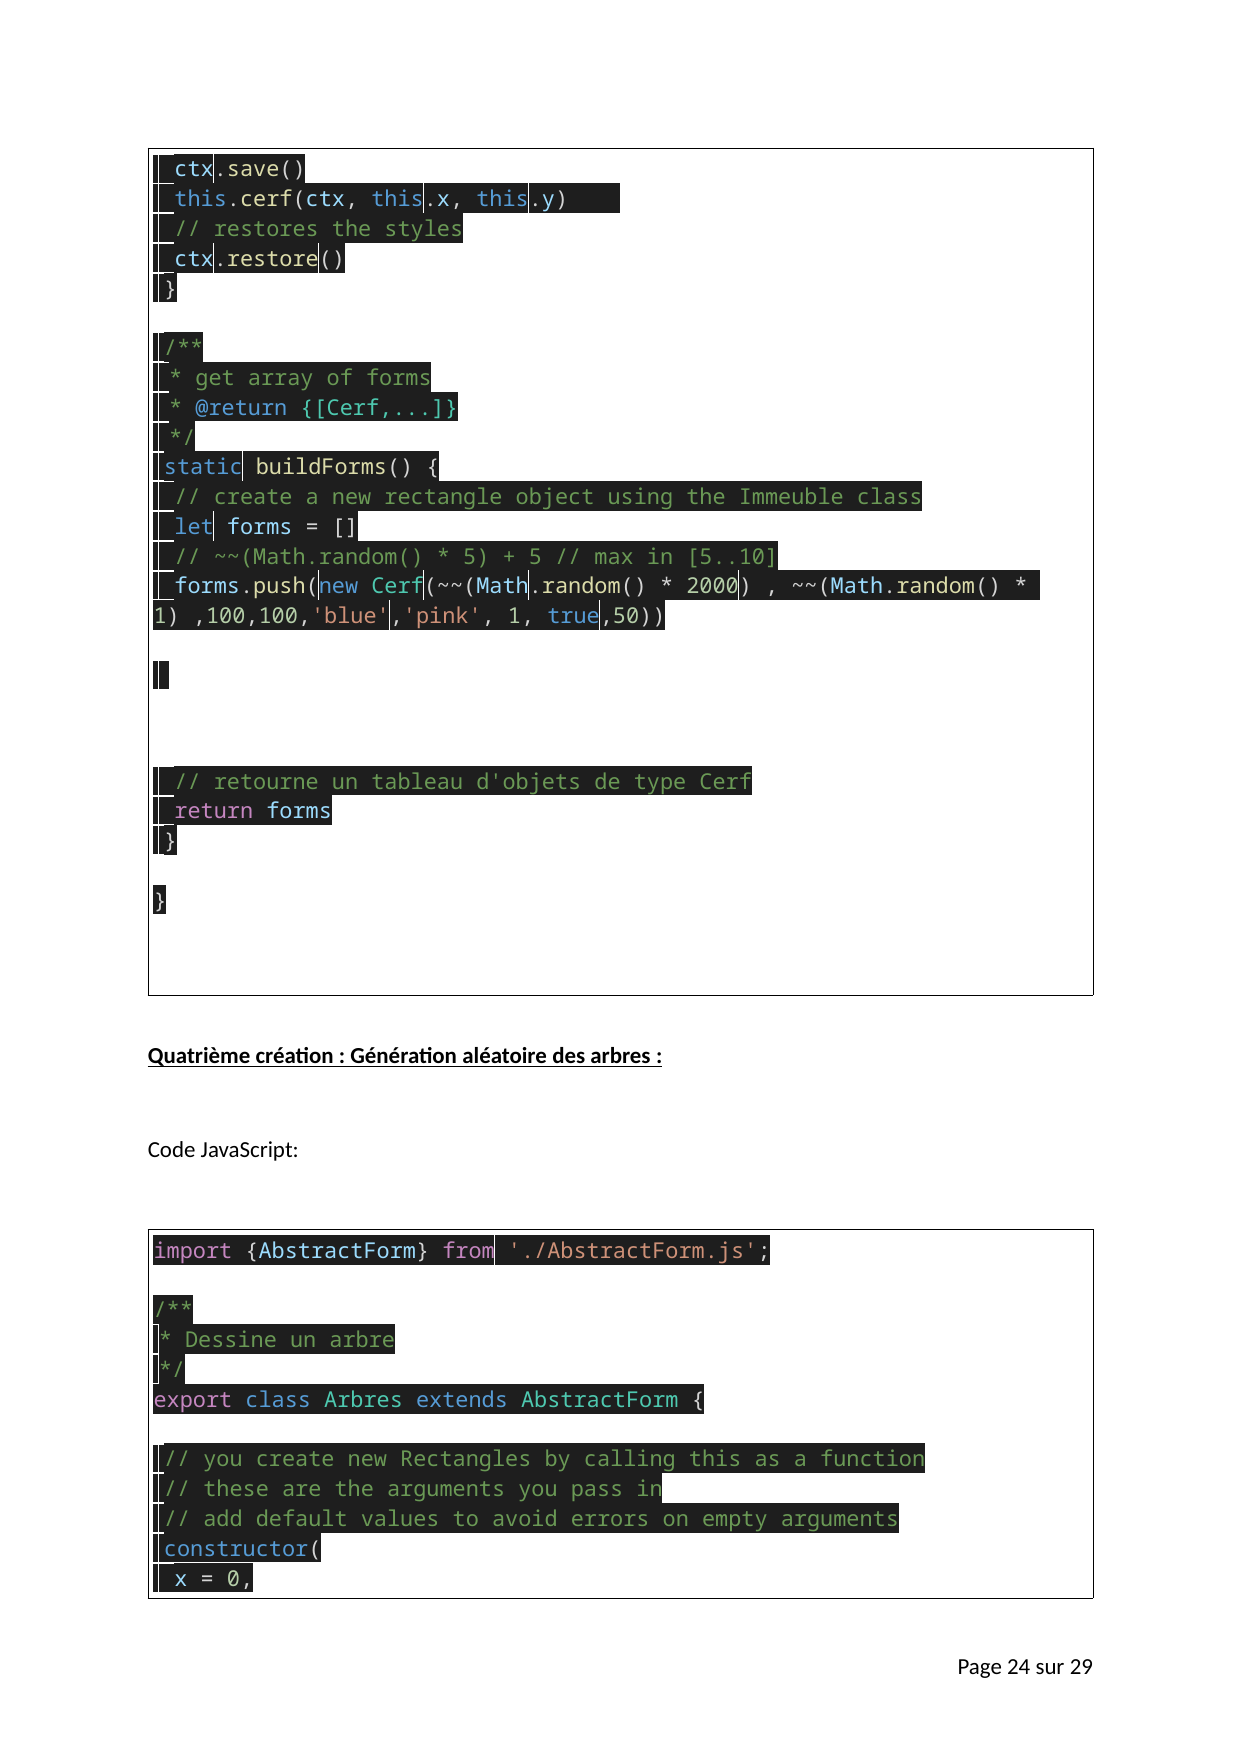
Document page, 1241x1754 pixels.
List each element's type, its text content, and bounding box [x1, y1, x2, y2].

table_header ctx.save() this.cerf(ctx, this.x, this.y) // restores the styles ctx.restore() } /** * get array of forms * @return {[Cerf,...]} */ static buildForms() { // create a new rectangle object using the Immeuble class let forms = [] // ~~(Math.random() * 5) + 5 // max in [5..10] forms.push(new Cerf(~~(Math.random() * 2000) , ~~(Math.random() * 1) ,100,100,'blue','pink', 1, true,50)) // retourne un tableau d'objets de type Cerf return forms } } [149, 149, 1093, 995]
text Code JavaScript: [148, 1135, 1093, 1163]
text Quatrième création : Génération aléatoire des arbres : [148, 1042, 1093, 1070]
table_header import {AbstractForm} from './AbstractForm.js'; /** * Dessine un arbre */ export class Arbres extends AbstractForm { // you create new Rectangles by calling this as a function // these are the arguments you pass in // add default values to avoid errors on empty arguments constructor( x = 0, [149, 1230, 1093, 1598]
